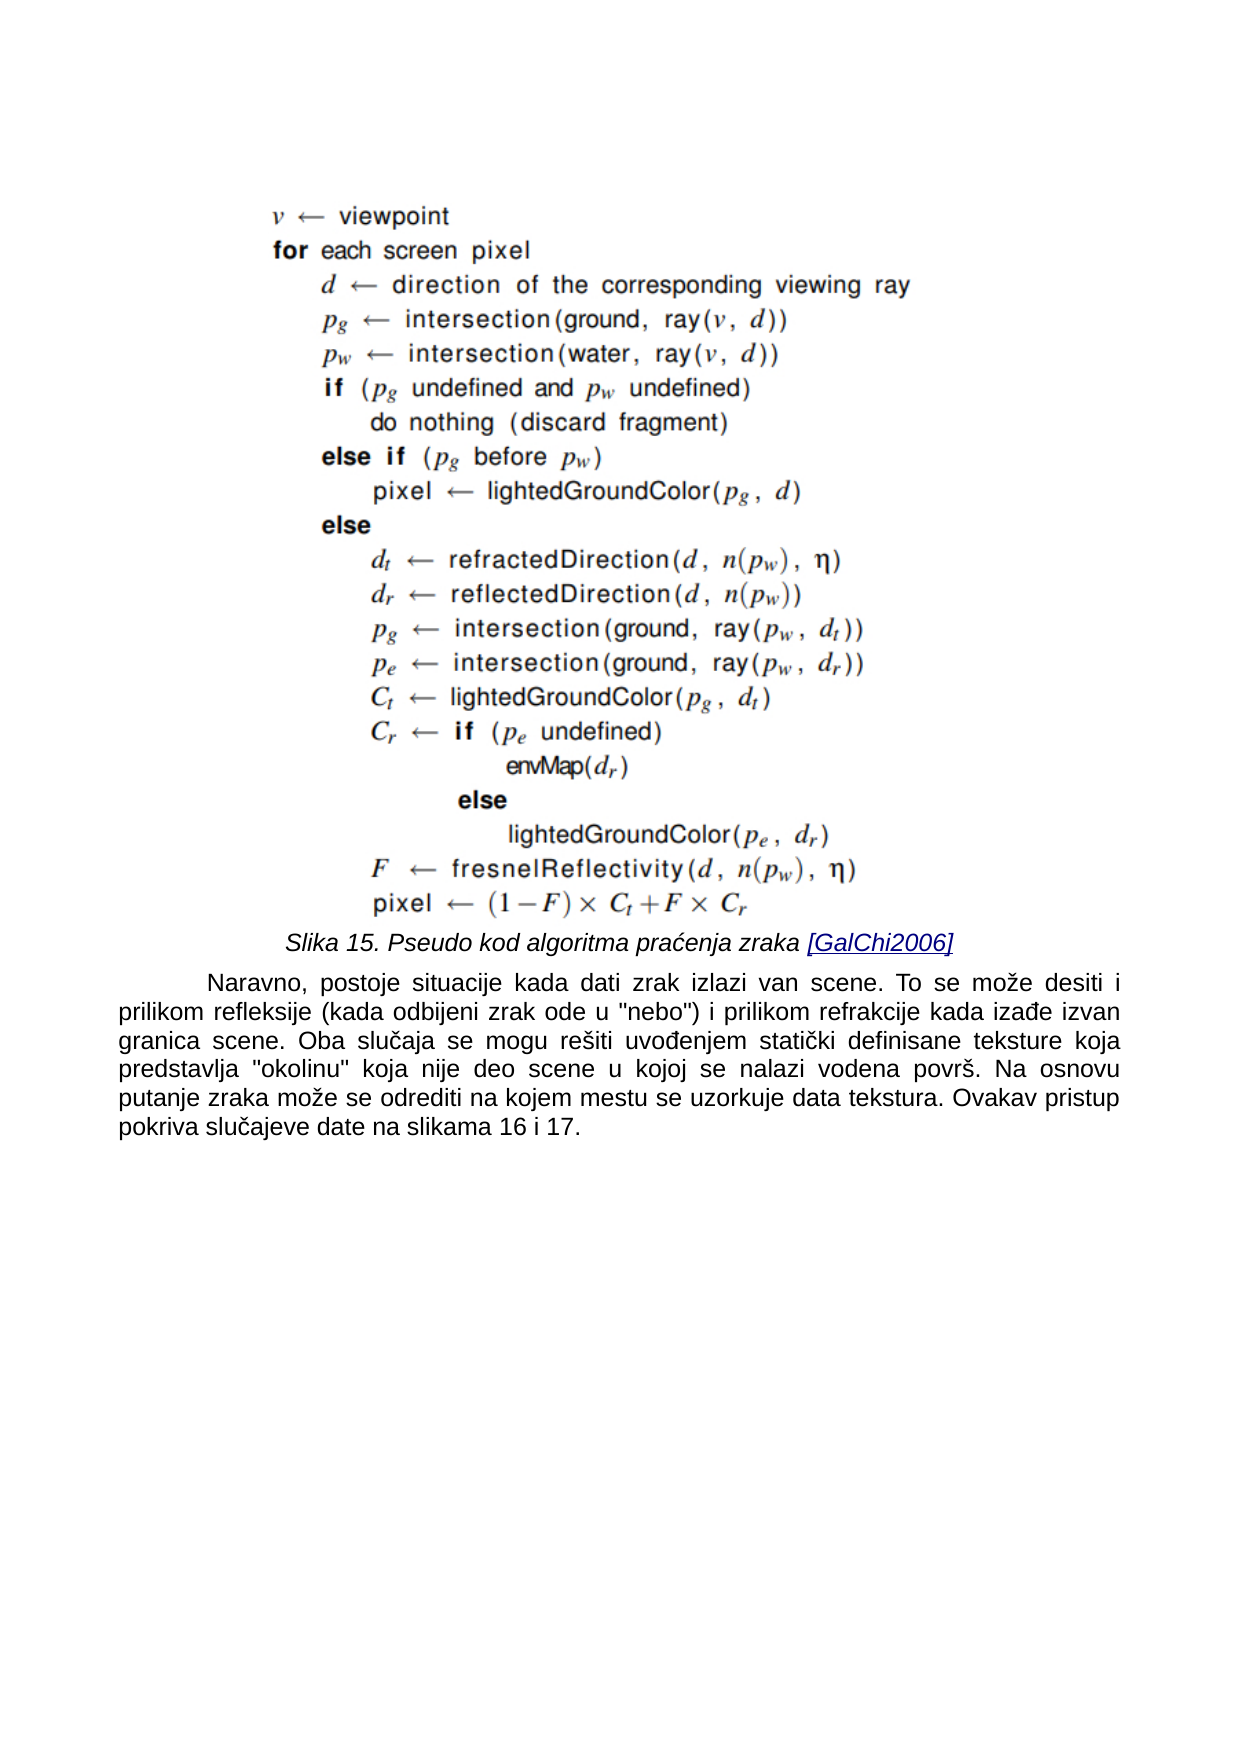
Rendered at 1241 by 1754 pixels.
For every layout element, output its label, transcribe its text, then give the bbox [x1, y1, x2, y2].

text Slika 15. Pseudo kod algoritma praćenja zraka [GalChi2006] [268, 928, 972, 956]
picture [267, 201, 973, 928]
text Naravno, postoje situacije kada dati zrak izlazi van scene. To se može desiti i prilikom refleksije (kada odbijeni zrak ode u "nebo") i prilikom refrakcije kada izađe izvan granica scene. Oba slučaja se mogu rešiti uvođenjem statički definisane teksture koja predstavlja "okolinu" koja nije deo scene u kojoj se nalazi vodena površ. Na osnovu putanje zraka može se odrediti na kojem mestu se uzorkuje data tekstura. Ovakav pristup pokriva slučajeve date na slikama 16 i 17. [118, 177, 1122, 1141]
